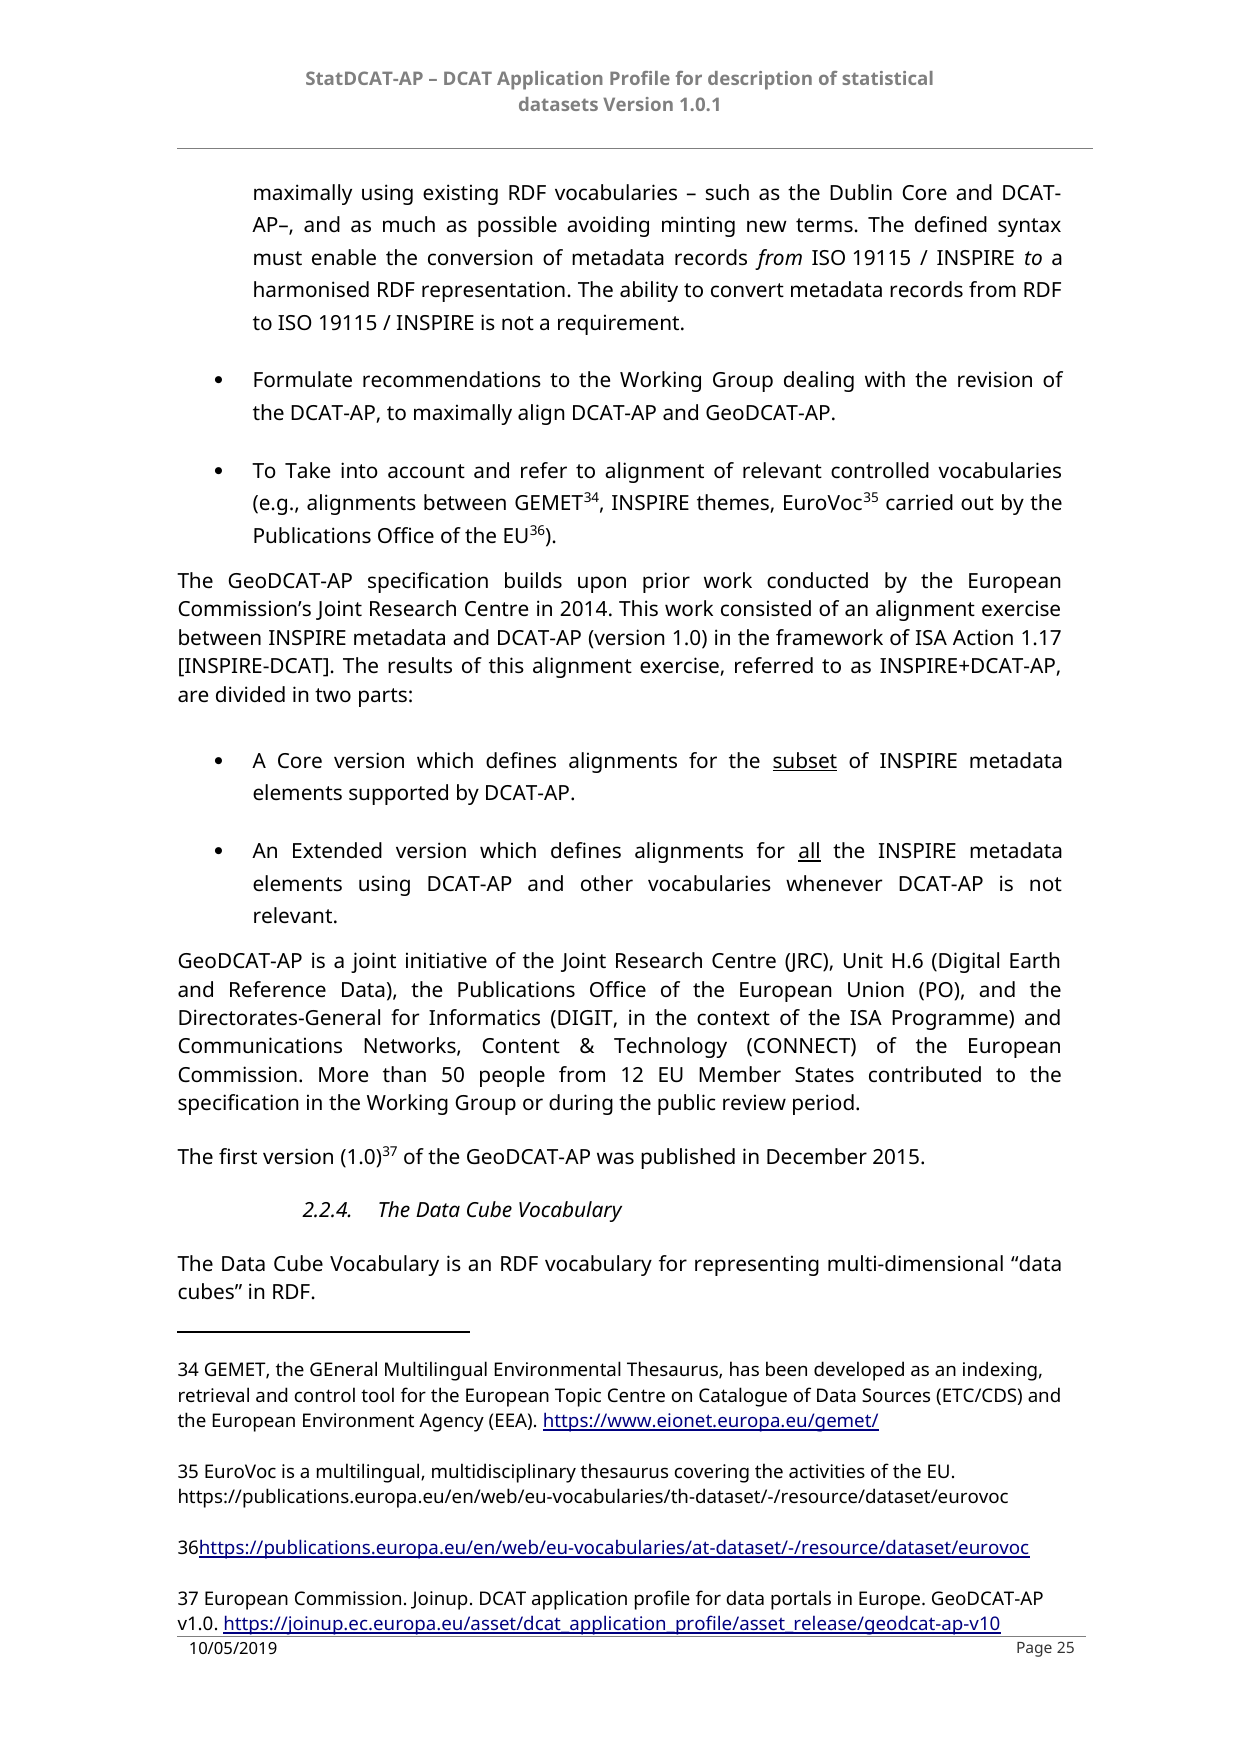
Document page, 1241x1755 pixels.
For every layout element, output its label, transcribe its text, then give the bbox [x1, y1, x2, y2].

list maximally using existing RDF vocabularies – such as the Dublin Core and DCAT-AP–, and as much as possible avoiding minting new terms. The defined syntax must enable the conversion of metadata records from ISO 19115 / INSPIRE to a harmonised RDF representation. The ability to convert metadata records from RDF to ISO 19115 / INSPIRE is not a requirement. [215, 178, 1063, 336]
list https://publications.europa.eu/en/web/eu-vocabularies/at-dataset/-/resource/dataset/eurovoc [177, 1534, 1063, 1560]
list To Take into account and refer to alignment of relevant controlled vocabularies (e.g., alignments between GEMET, INSPIRE themes, EuroVoc carried out by the Publications Office of the EU). [215, 456, 1063, 549]
list A Core version which defines alignments for the subset of INSPIRE metadata elements supported by DCAT-AP. [215, 746, 1063, 807]
subtitle The Data Cube Vocabulary [302, 1195, 1063, 1224]
text GeoDCAT-AP is a joint initiative of the Joint Research Centre (JRC), Unit H.6 (Digital Earth and Reference Data), the Publications Office of the European Union (PO), and the Directorates-General for Informatics (DIGIT, in the context of the ISA Programme) and Communications Networks, Content & Technology (CONNECT) of the European Commission. More than 50 people from 12 EU Member States contributed to the specification in the Working Group or during the public review period. [177, 946, 1063, 1117]
list Formulate recommendations to the Working Group dealing with the revision of the DCAT-AP, to maximally align DCAT-AP and GeoDCAT-AP. [215, 366, 1063, 427]
text European Commission. Joinup. DCAT application profile for data portals in Europe. GeoDCAT-AP v1.0. https://joinup.ec.europa.eu/asset/dcat_application_profile/asset_release/geodcat-ap-v10 [177, 1585, 1063, 1636]
list An Extended version which defines alignments for all the INSPIRE metadata elements using DCAT-AP and other vocabularies whenever DCAT-AP is not relevant. [215, 836, 1063, 930]
text The GeoDCAT-AP specification builds upon prior work conducted by the European Commission’s Joint Research Centre in 2014. This work consisted of an alignment exercise between INSPIRE metadata and DCAT-AP (version 1.0) in the framework of ISA Action 1.17 [INSPIRE-DCAT]. The results of this alignment exercise, referred to as INSPIRE+DCAT-AP, are divided in two parts: [177, 566, 1063, 708]
list EuroVoc is a multilingual, multidisciplinary thesaurus covering the activities of the EU. https://publications.europa.eu/en/web/eu-vocabularies/th-dataset/-/resource/dataset/eurovoc [177, 1458, 1063, 1509]
list GEMET, the GEneral Multilingual Environmental Thesaurus, has been developed as an indexing, retrieval and control tool for the European Topic Centre on Catalogue of Data Sources (ETC/CDS) and the European Environment Agency (EEA). https://www.eionet.europa.eu/gemet/ [177, 1357, 1063, 1433]
text The Data Cube Vocabulary is an RDF vocabulary for representing multi-dimensional “data cubes” in RDF. [177, 1249, 1063, 1306]
text The first version (1.0) of the GeoDCAT-AP was published in December 2015. [177, 1142, 1063, 1170]
